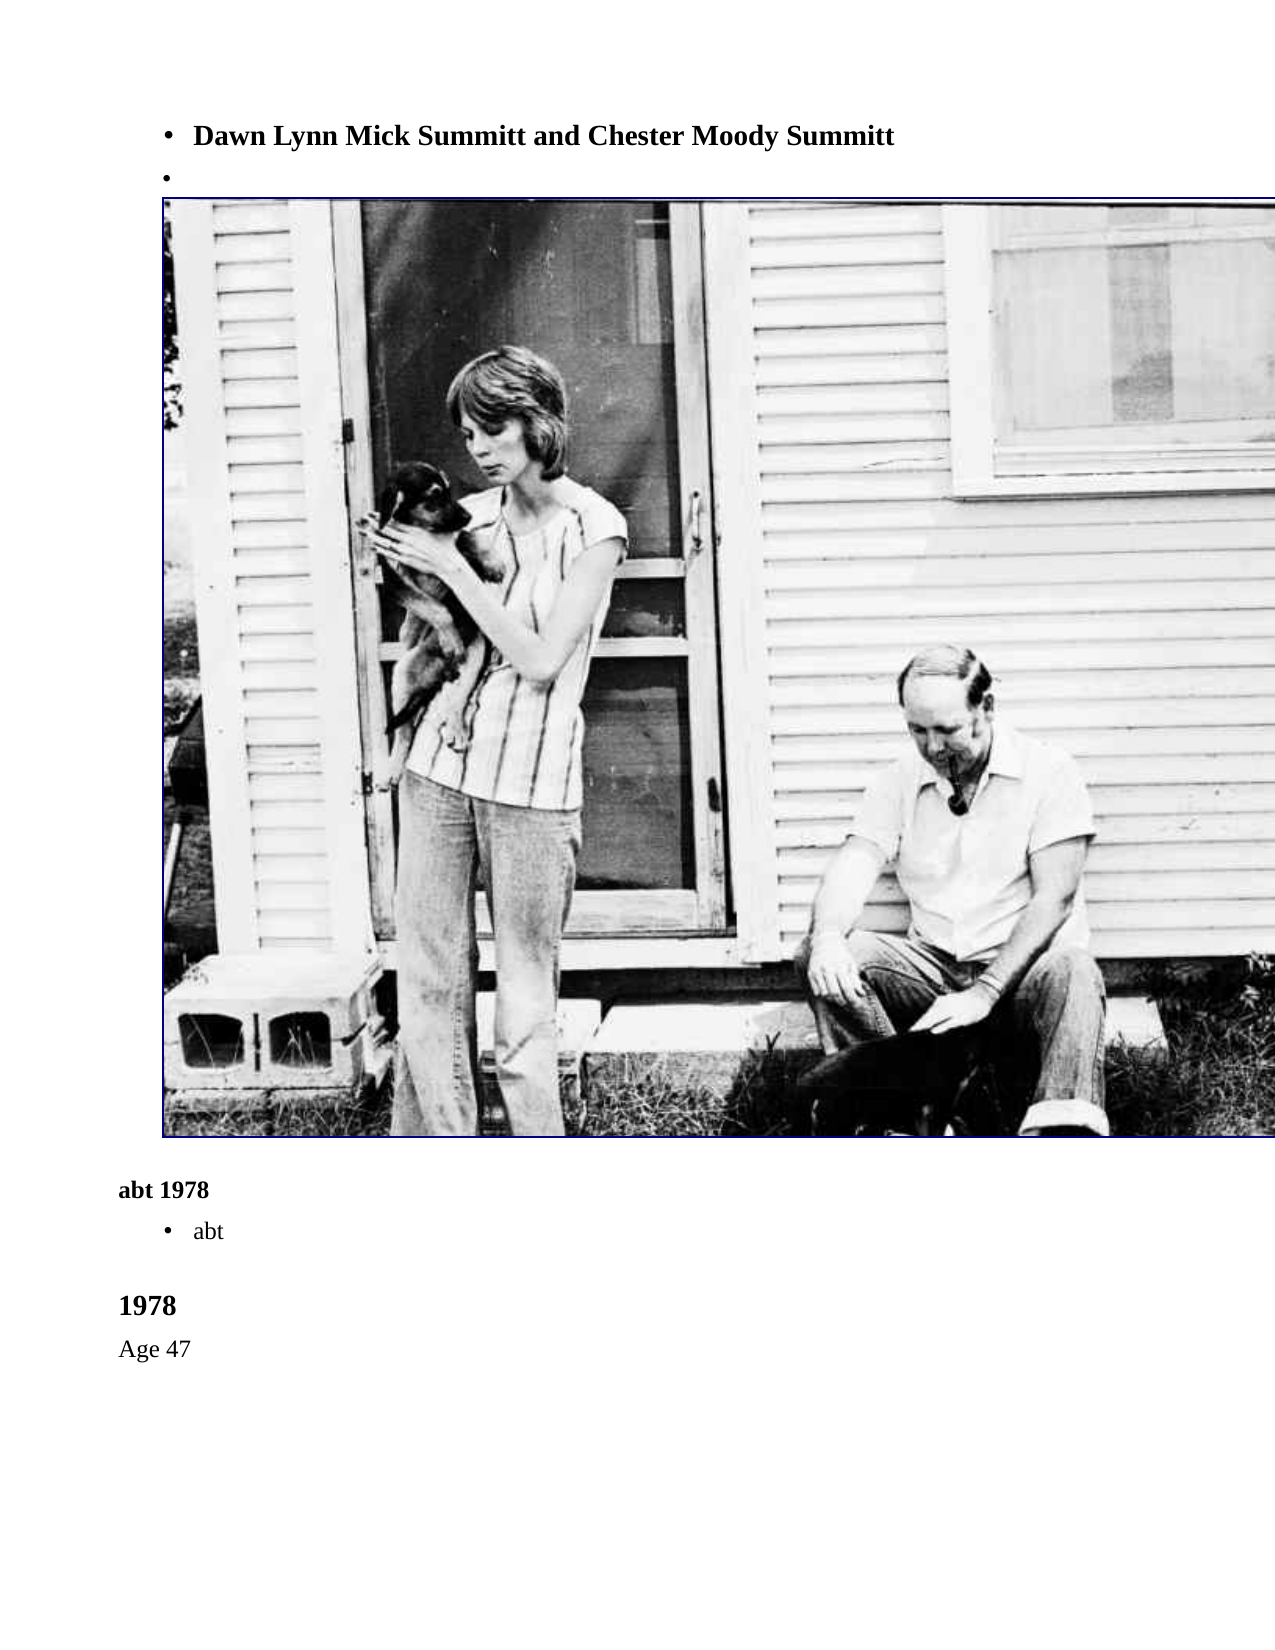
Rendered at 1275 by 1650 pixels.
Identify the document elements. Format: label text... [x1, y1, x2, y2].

text Age 47 [118, 1334, 1157, 1363]
list abt [164, 1216, 1157, 1245]
picture [164, 199, 1275, 1136]
subtitle 1978 [118, 1288, 1157, 1322]
subtitle Dawn Lynn Mick Summitt and Chester Moody Summitt [164, 118, 1157, 152]
subtitle abt 1978 [118, 1175, 1157, 1203]
